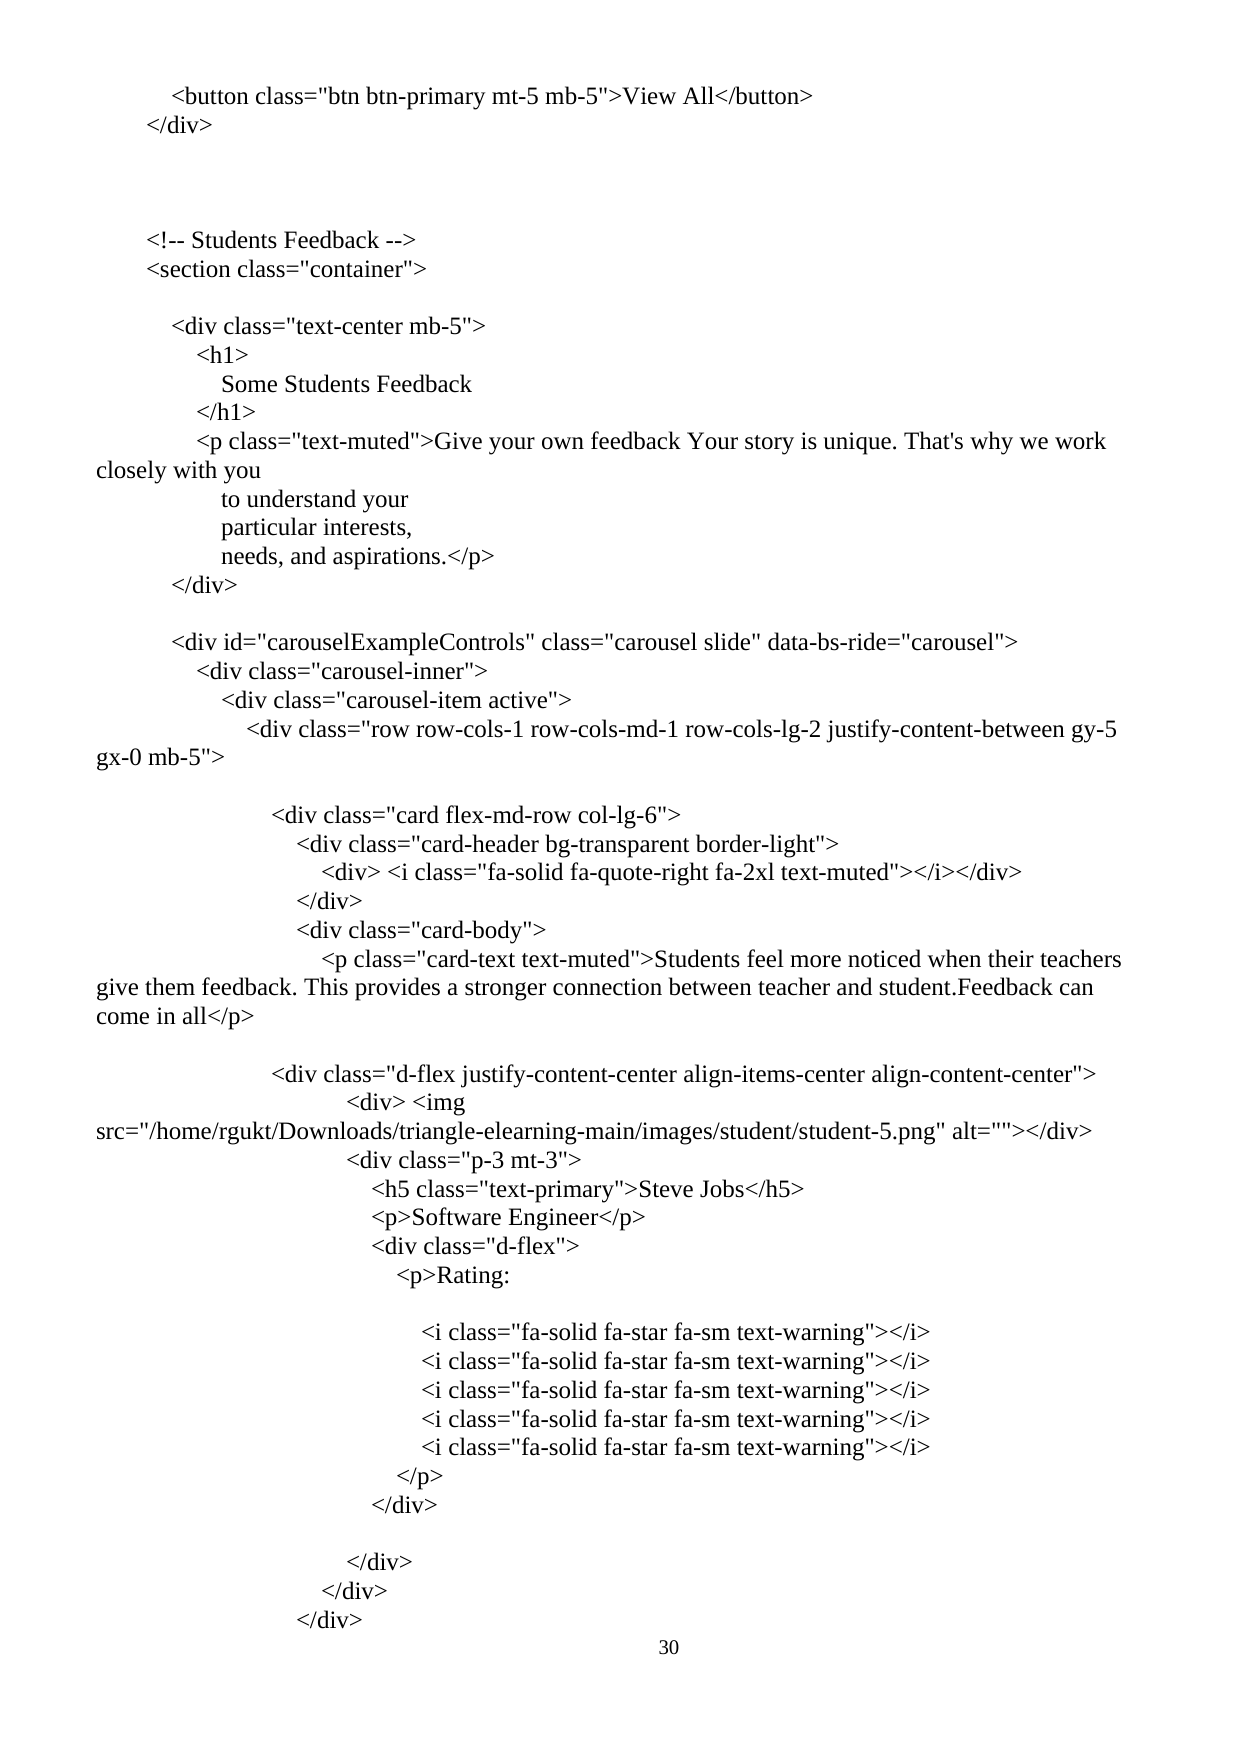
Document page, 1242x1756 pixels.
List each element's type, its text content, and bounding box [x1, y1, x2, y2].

text </p> [96, 1461, 1152, 1490]
text <div> <img src="/home/rgukt/Downloads/triangle-elearning-main/images/student/student-5.png" alt=""></div> [96, 1087, 1152, 1145]
text </div> [96, 886, 1152, 915]
text <div class="card flex-md-row col-lg-6"> [96, 800, 1152, 829]
text <div class="card-header bg-transparent border-light"> [96, 829, 1152, 857]
text <div id="carouselExampleControls" class="carousel slide" data-bs-ride="carousel"> [96, 627, 1152, 656]
text </div> [96, 110, 1152, 139]
text <div class="text-center mb-5"> [96, 311, 1152, 340]
text <div class="p-3 mt-3"> [96, 1145, 1152, 1174]
text <h1> [96, 340, 1152, 369]
text <section class="container"> [96, 254, 1152, 282]
text <button class="btn btn-primary mt-5 mb-5">View All</button> [96, 81, 1152, 110]
text to understand your [96, 484, 1152, 512]
text needs, and aspirations.</p> [96, 541, 1152, 570]
text <div class="carousel-inner"> [96, 656, 1152, 685]
text particular interests, [96, 512, 1152, 541]
text <div class="d-flex"> [96, 1231, 1152, 1260]
text </div> [96, 1605, 1152, 1634]
text </div> [96, 1547, 1152, 1576]
text <i class="fa-solid fa-star fa-sm text-warning"></i> [96, 1375, 1152, 1404]
text <i class="fa-solid fa-star fa-sm text-warning"></i> [96, 1317, 1152, 1346]
text <p class="text-muted">Give your own feedback Your story is unique. That's why we work closely with you [96, 426, 1152, 484]
text <div> <i class="fa-solid fa-quote-right fa-2xl text-muted"></i></div> [96, 857, 1152, 886]
text <div class="row row-cols-1 row-cols-md-1 row-cols-lg-2 justify-content-between gy-5 gx-0 mb-5"> [96, 714, 1152, 771]
text <i class="fa-solid fa-star fa-sm text-warning"></i> [96, 1346, 1152, 1375]
text </h1> [96, 397, 1152, 426]
text <p class="card-text text-muted">Students feel more noticed when their teachers give them feedback. This provides a stronger connection between teacher and student.Feedback can come in all</p> [96, 944, 1152, 1030]
text </div> [96, 1576, 1152, 1605]
text <i class="fa-solid fa-star fa-sm text-warning"></i> [96, 1432, 1152, 1461]
text <i class="fa-solid fa-star fa-sm text-warning"></i> [96, 1404, 1152, 1432]
text <p>Software Engineer</p> [96, 1202, 1152, 1231]
text Some Students Feedback [96, 369, 1152, 397]
text <p>Rating: [96, 1260, 1152, 1289]
text <div class="card-body"> [96, 915, 1152, 944]
text <h5 class="text-primary">Steve Jobs</h5> [96, 1174, 1152, 1202]
text <div class="d-flex justify-content-center align-items-center align-content-center"> [96, 1059, 1152, 1087]
text <div class="carousel-item active"> [96, 685, 1152, 714]
text <!-- Students Feedback --> [96, 225, 1152, 254]
text </div> [96, 570, 1152, 599]
text </div> [96, 1490, 1152, 1519]
